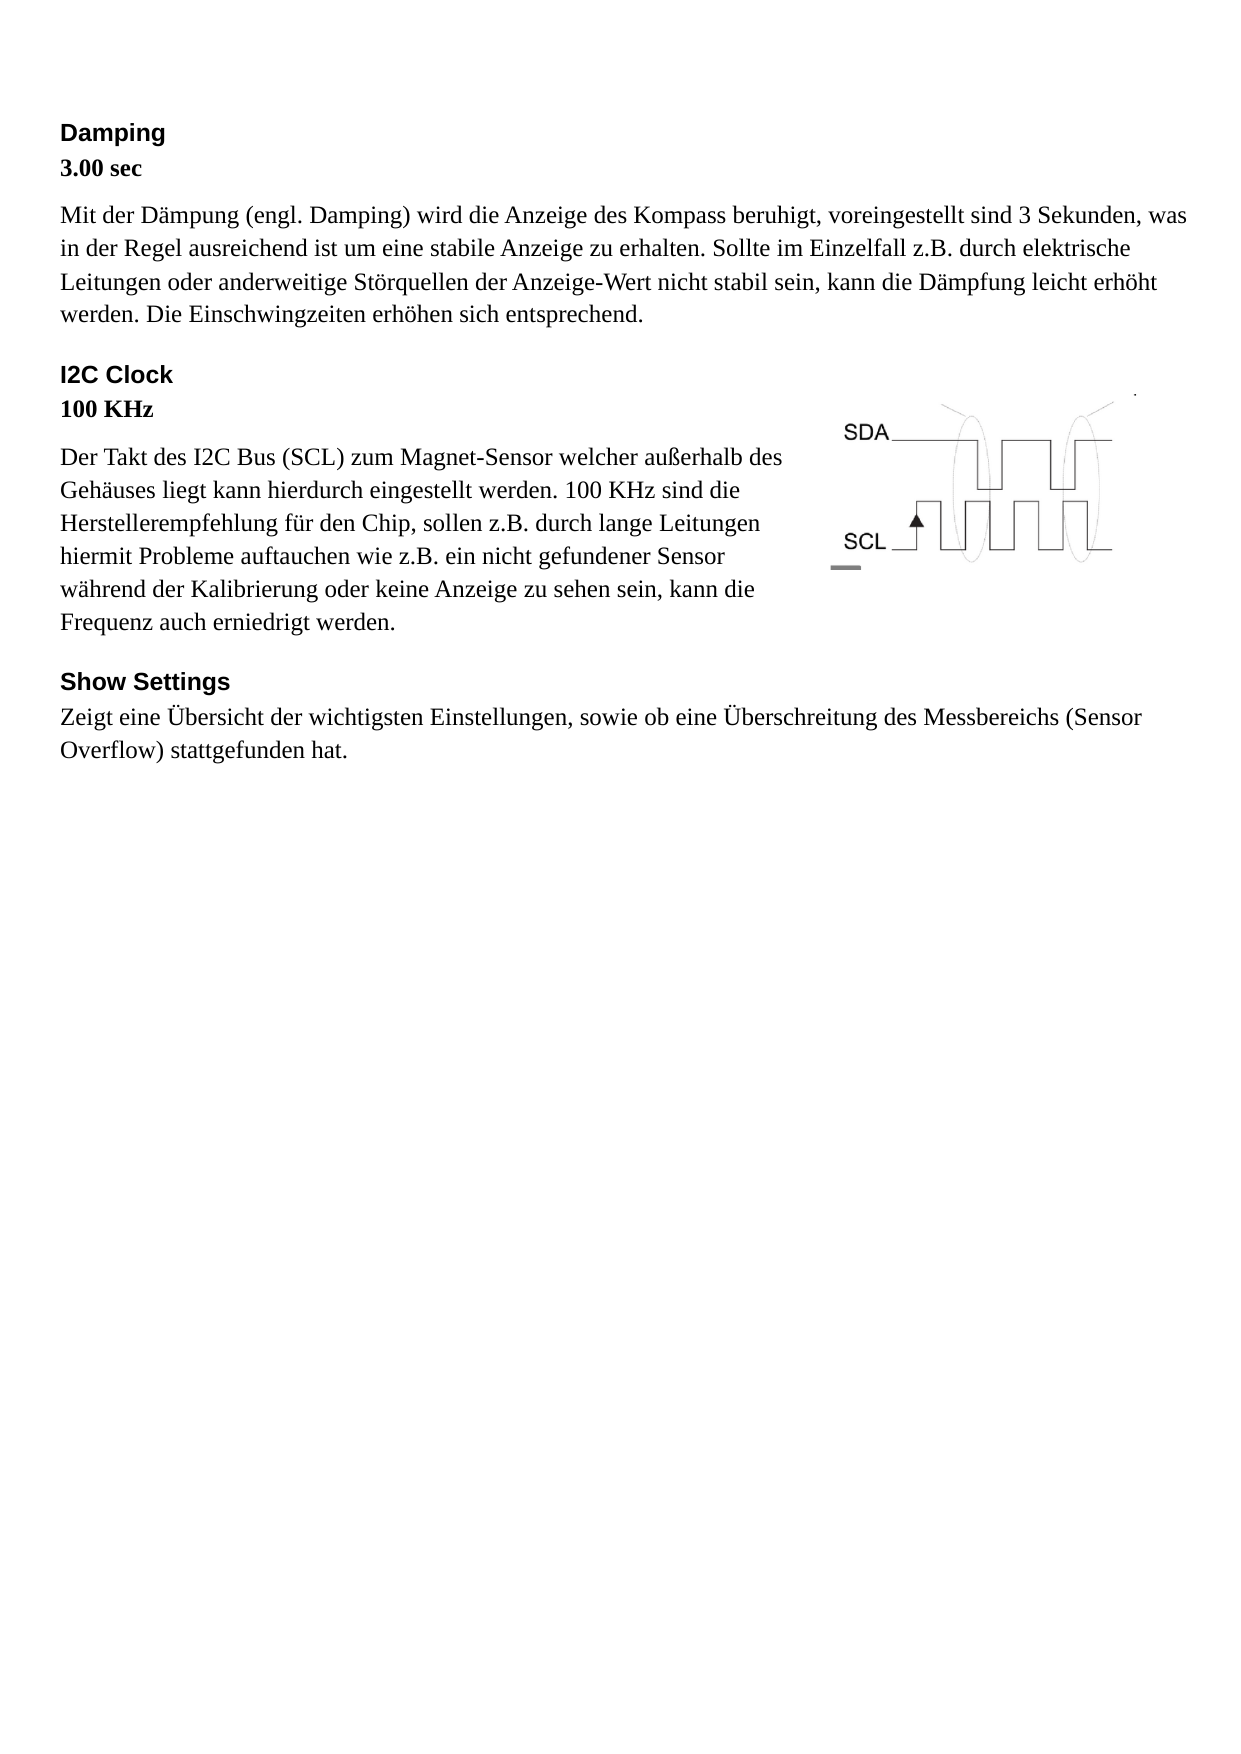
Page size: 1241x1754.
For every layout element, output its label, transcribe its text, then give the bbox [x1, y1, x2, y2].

subtitle Damping [60, 118, 1207, 147]
text Mit der Dämpung (engl. Damping) wird die Anzeige des Kompass beruhigt, voreingestellt sind 3 Sekunden, was in der Regel ausreichend ist um eine stabile Anzeige zu erhalten. Sollte im Einzelfall z.B. durch elektrische Leitungen oder anderweitige Störquellen der Anzeige-Wert nicht stabil sein, kann die Dämpfung leicht erhöht werden. Die Einschwingzeiten erhöhen sich entsprechend. [60, 201, 1207, 328]
text Der Takt des I2C Bus (SCL) zum Magnet-Sensor welcher außerhalb des Gehäuses liegt kann hierdurch eingestellt werden. 100 KHz sind die Herstellerempfehlung für den Chip, sollen z.B. durch lange Leitungen hiermit Probleme auftauchen wie z.B. ein nicht gefundener Sensor während der Kalibrierung oder keine Anzeige zu sehen sein, kann die Frequenz auch erniedrigt werden. [60, 442, 1207, 636]
text 100 KHz [60, 394, 830, 423]
text 3.00 sec [60, 153, 1207, 182]
subtitle Show Settings [60, 667, 1207, 696]
text [1160, 394, 1207, 423]
picture [830, 394, 1160, 570]
text Zeigt eine Übersicht der wichtigsten Einstellungen, sowie ob eine Überschreitung des Messbereichs (Sensor Overflow) stattgefunden hat. [60, 702, 1207, 764]
subtitle I2C Clock [60, 360, 1207, 388]
